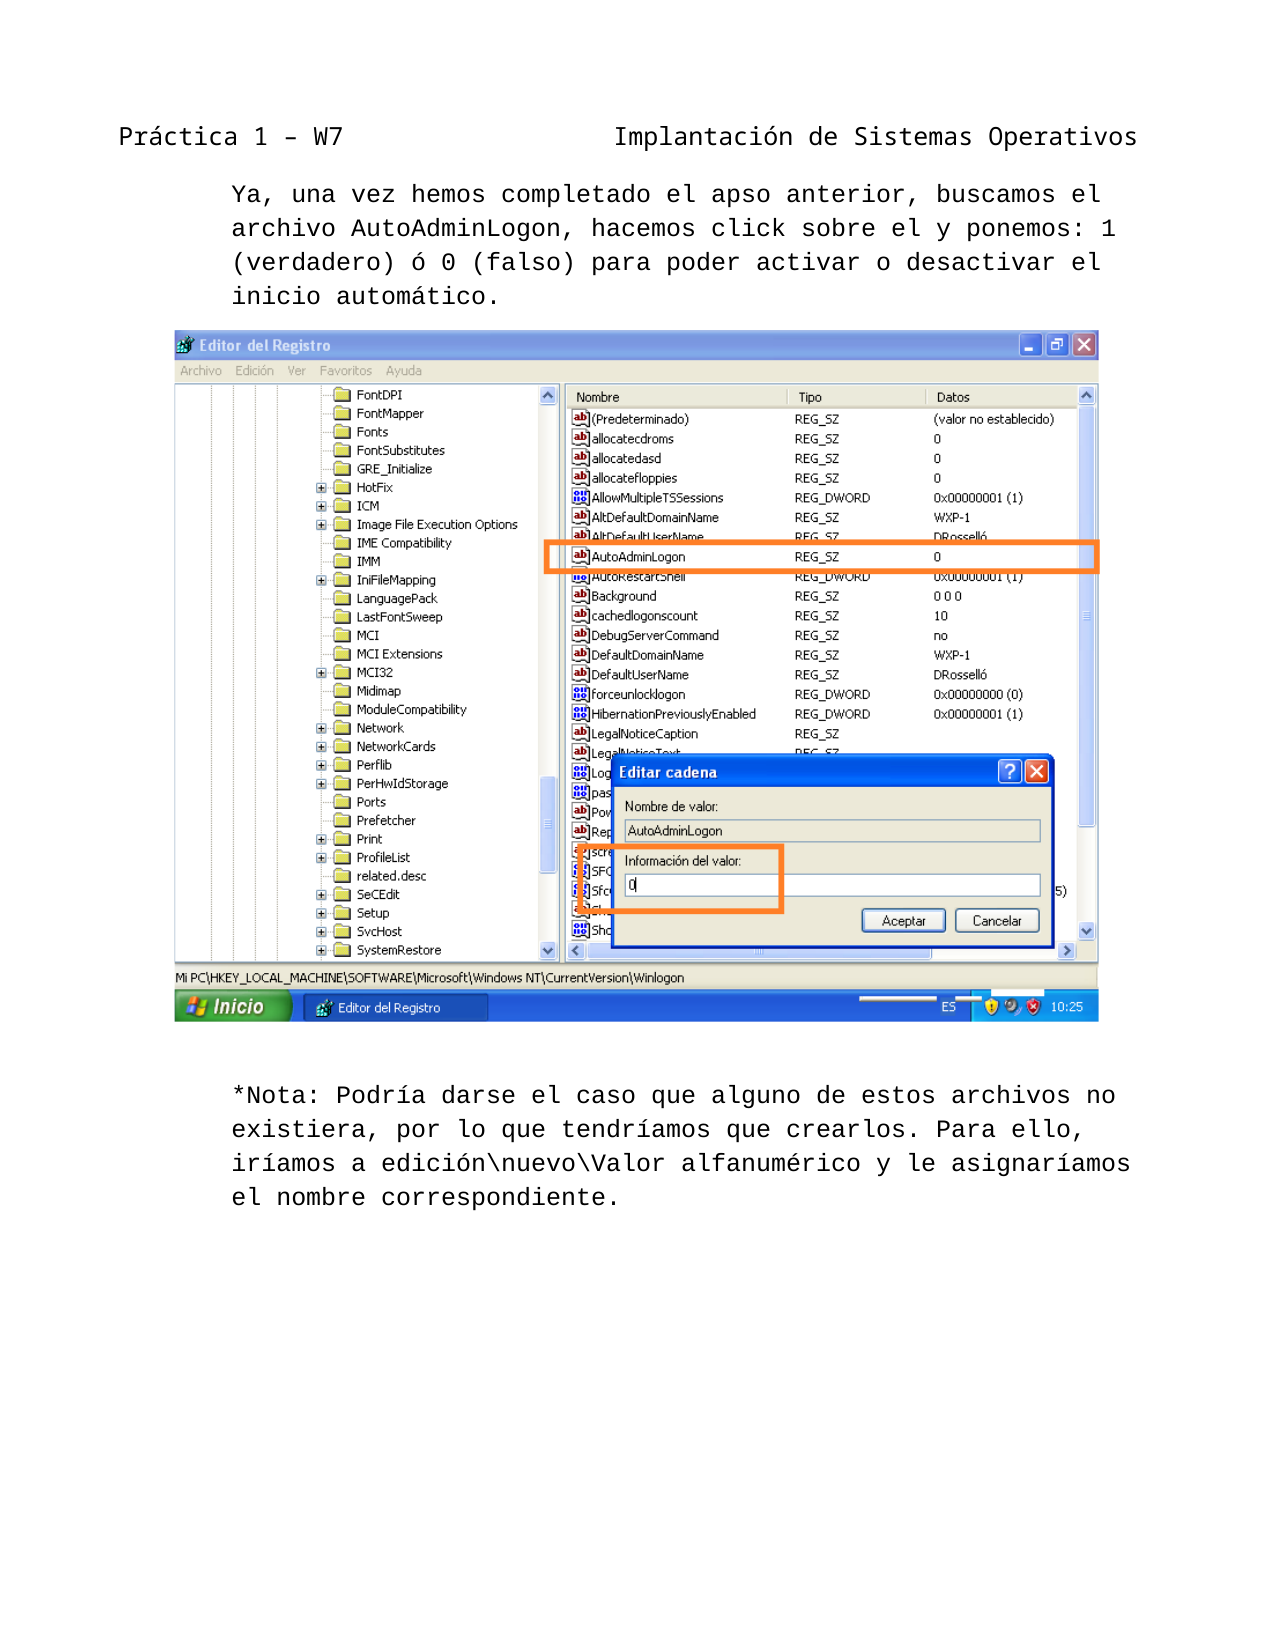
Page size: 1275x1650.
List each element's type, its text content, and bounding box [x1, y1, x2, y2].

text *Nota: Podría darse el caso que alguno de estos archivos no existiera, por lo que tendríamos que crearlos. Para ello, iríamos a edición\nuevo\Valor alfanumérico y le asignaríamos el nombre correspondiente. [231, 1083, 1157, 1213]
picture [174, 330, 1101, 1031]
text Ya, una vez hemos completado el apso anterior, buscamos el archivo AutoAdminLogon, hacemos click sobre el y ponemos: 1 (verdadero) ó 0 (falso) para poder activar o desactivar el inicio automático. [231, 182, 1157, 312]
